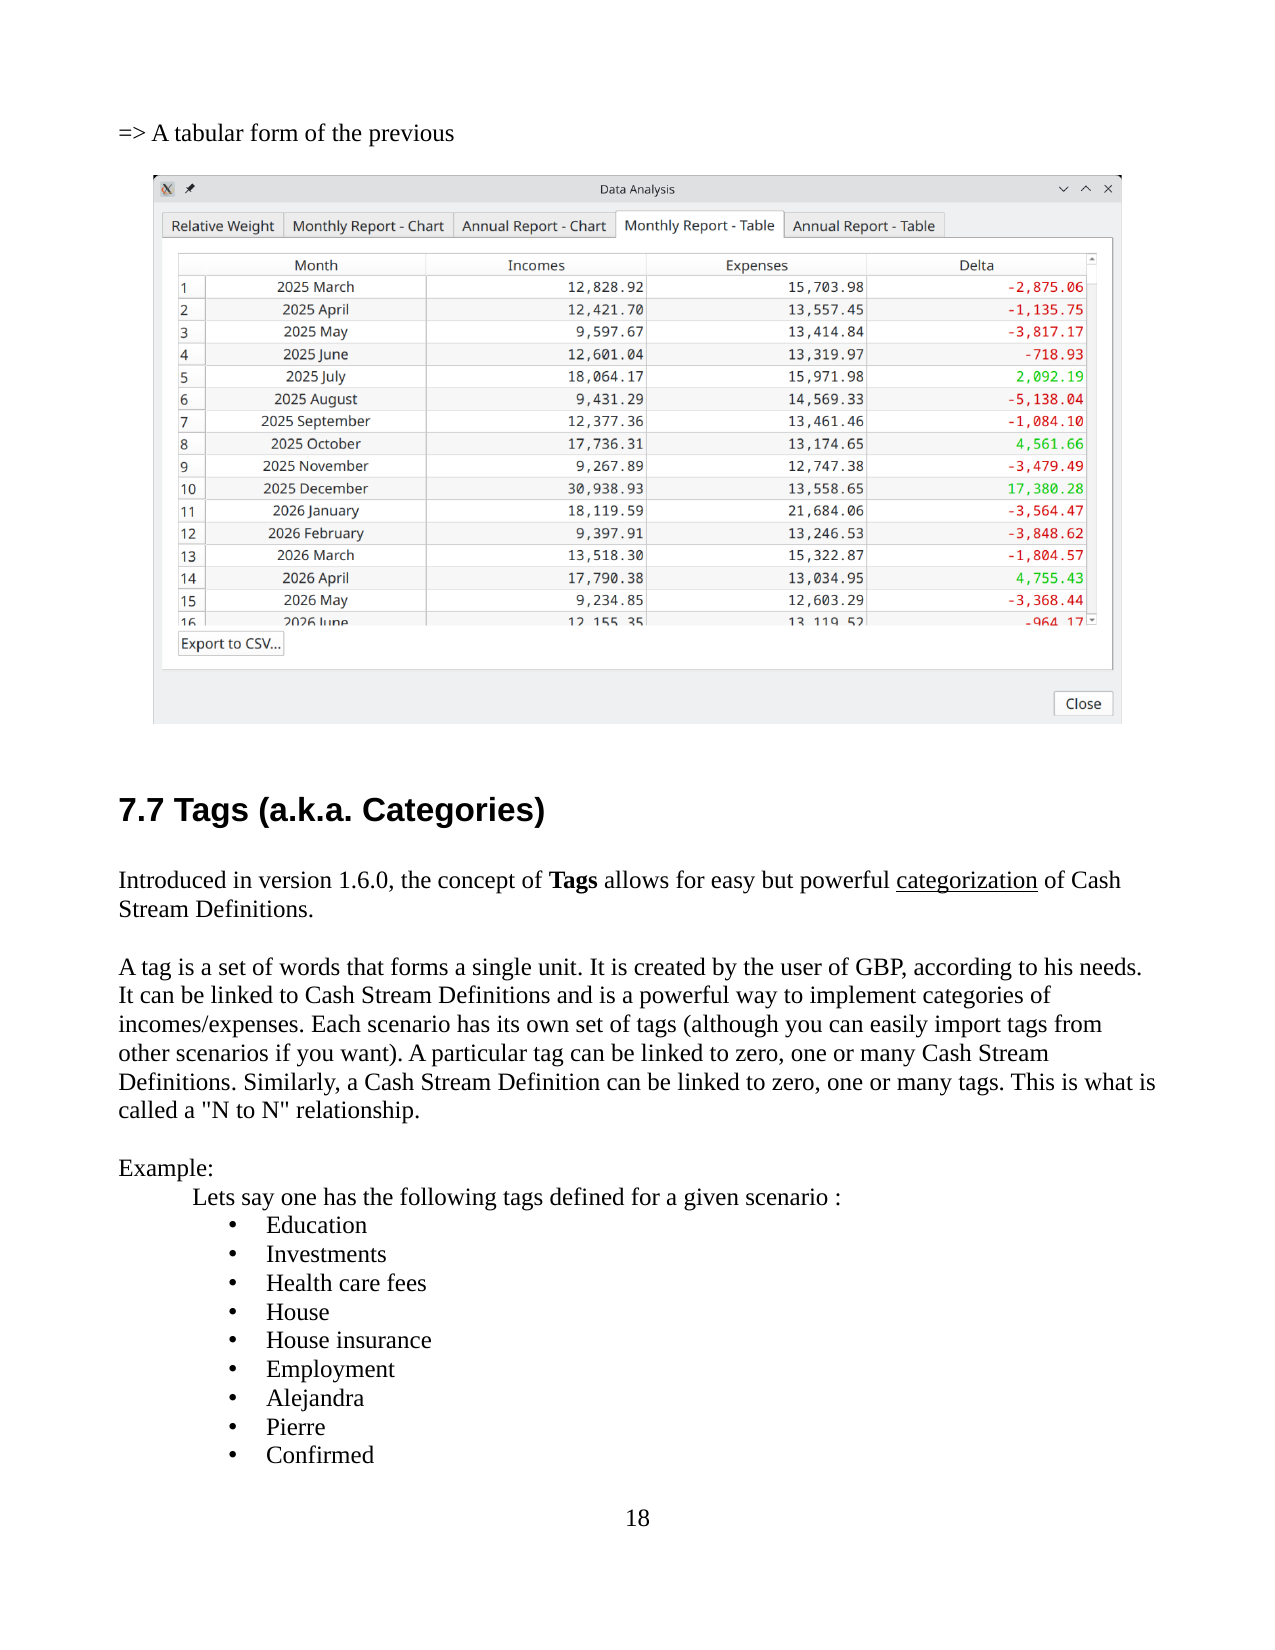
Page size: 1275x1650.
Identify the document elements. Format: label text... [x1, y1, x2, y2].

list House [228, 1297, 1157, 1326]
subtitle Tags (a.k.a. Categories) [118, 789, 1157, 828]
list Confirmed [228, 1441, 1157, 1469]
text Lets say one has the following tags defined for a given scenario : [192, 1182, 1157, 1211]
list Education [228, 1211, 1157, 1239]
picture [153, 175, 1122, 724]
list Investments [228, 1239, 1157, 1268]
text A tag is a set of words that forms a single unit. It is created by the user of GBP, according to his needs. It can be linked to Cash Stream Definitions and is a powerful way to implement categories of incomes/expenses. Each scenario has its own set of tags (although you can easily import tags from other scenarios if you want). A particular tag can be linked to zero, one or many Cash Stream Definitions. Similarly, a Cash Stream Definition can be linked to zero, one or many tags. This is what is called a "N to N" relationship. [118, 952, 1157, 1124]
list Pierre [228, 1412, 1157, 1441]
text Example: [118, 1153, 1157, 1182]
list Employment [228, 1354, 1157, 1383]
text => A tabular form of the previous [118, 118, 1157, 147]
text Introduced in version 1.6.0, the concept of Tags allows for easy but powerful categorization of Cash Stream Definitions. [118, 866, 1157, 923]
list Alejandra [228, 1383, 1157, 1412]
list Health care fees [228, 1268, 1157, 1297]
list House insurance [228, 1326, 1157, 1354]
